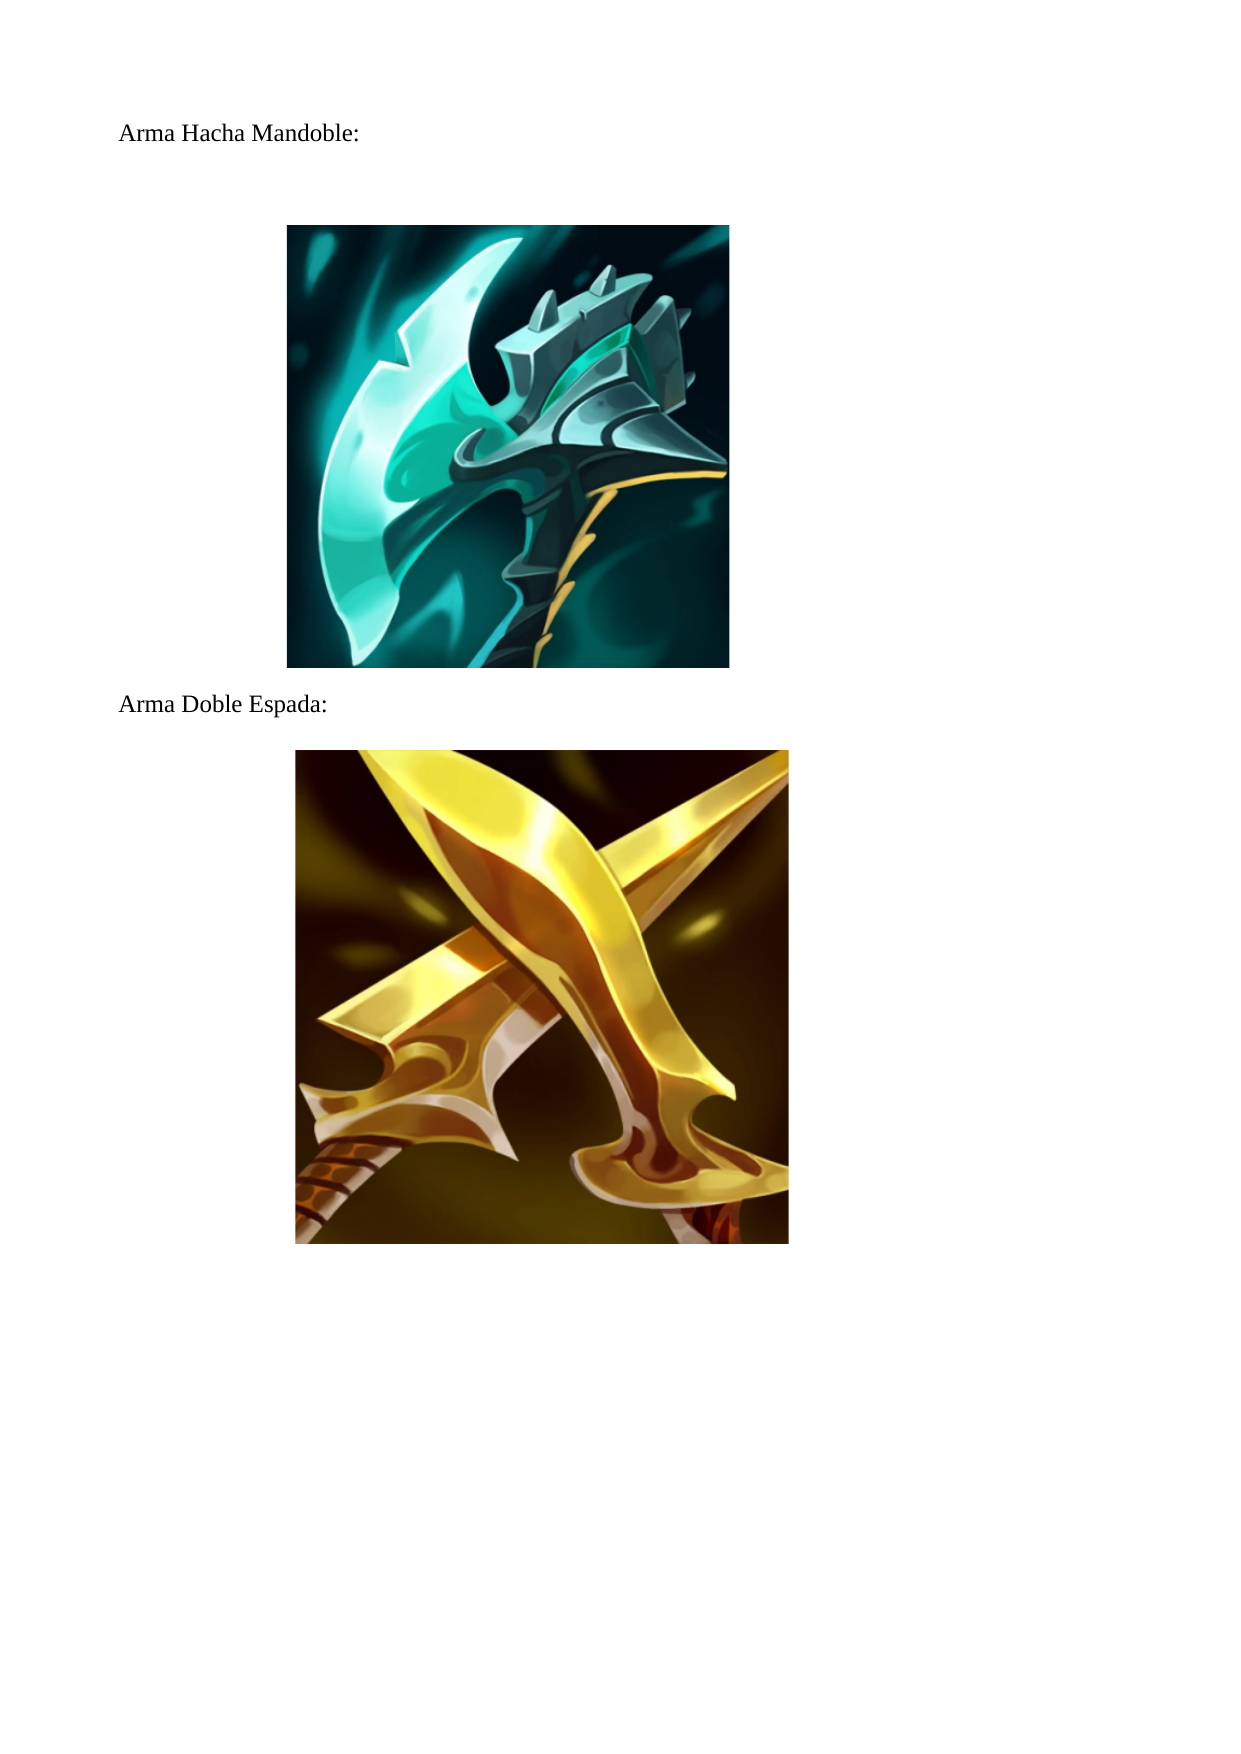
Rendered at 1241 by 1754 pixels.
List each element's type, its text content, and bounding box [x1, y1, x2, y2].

picture [286, 225, 730, 668]
picture [295, 750, 789, 1244]
text Arma Doble Espada: [118, 689, 1122, 718]
text Arma Hacha Mandoble: [118, 118, 1122, 147]
